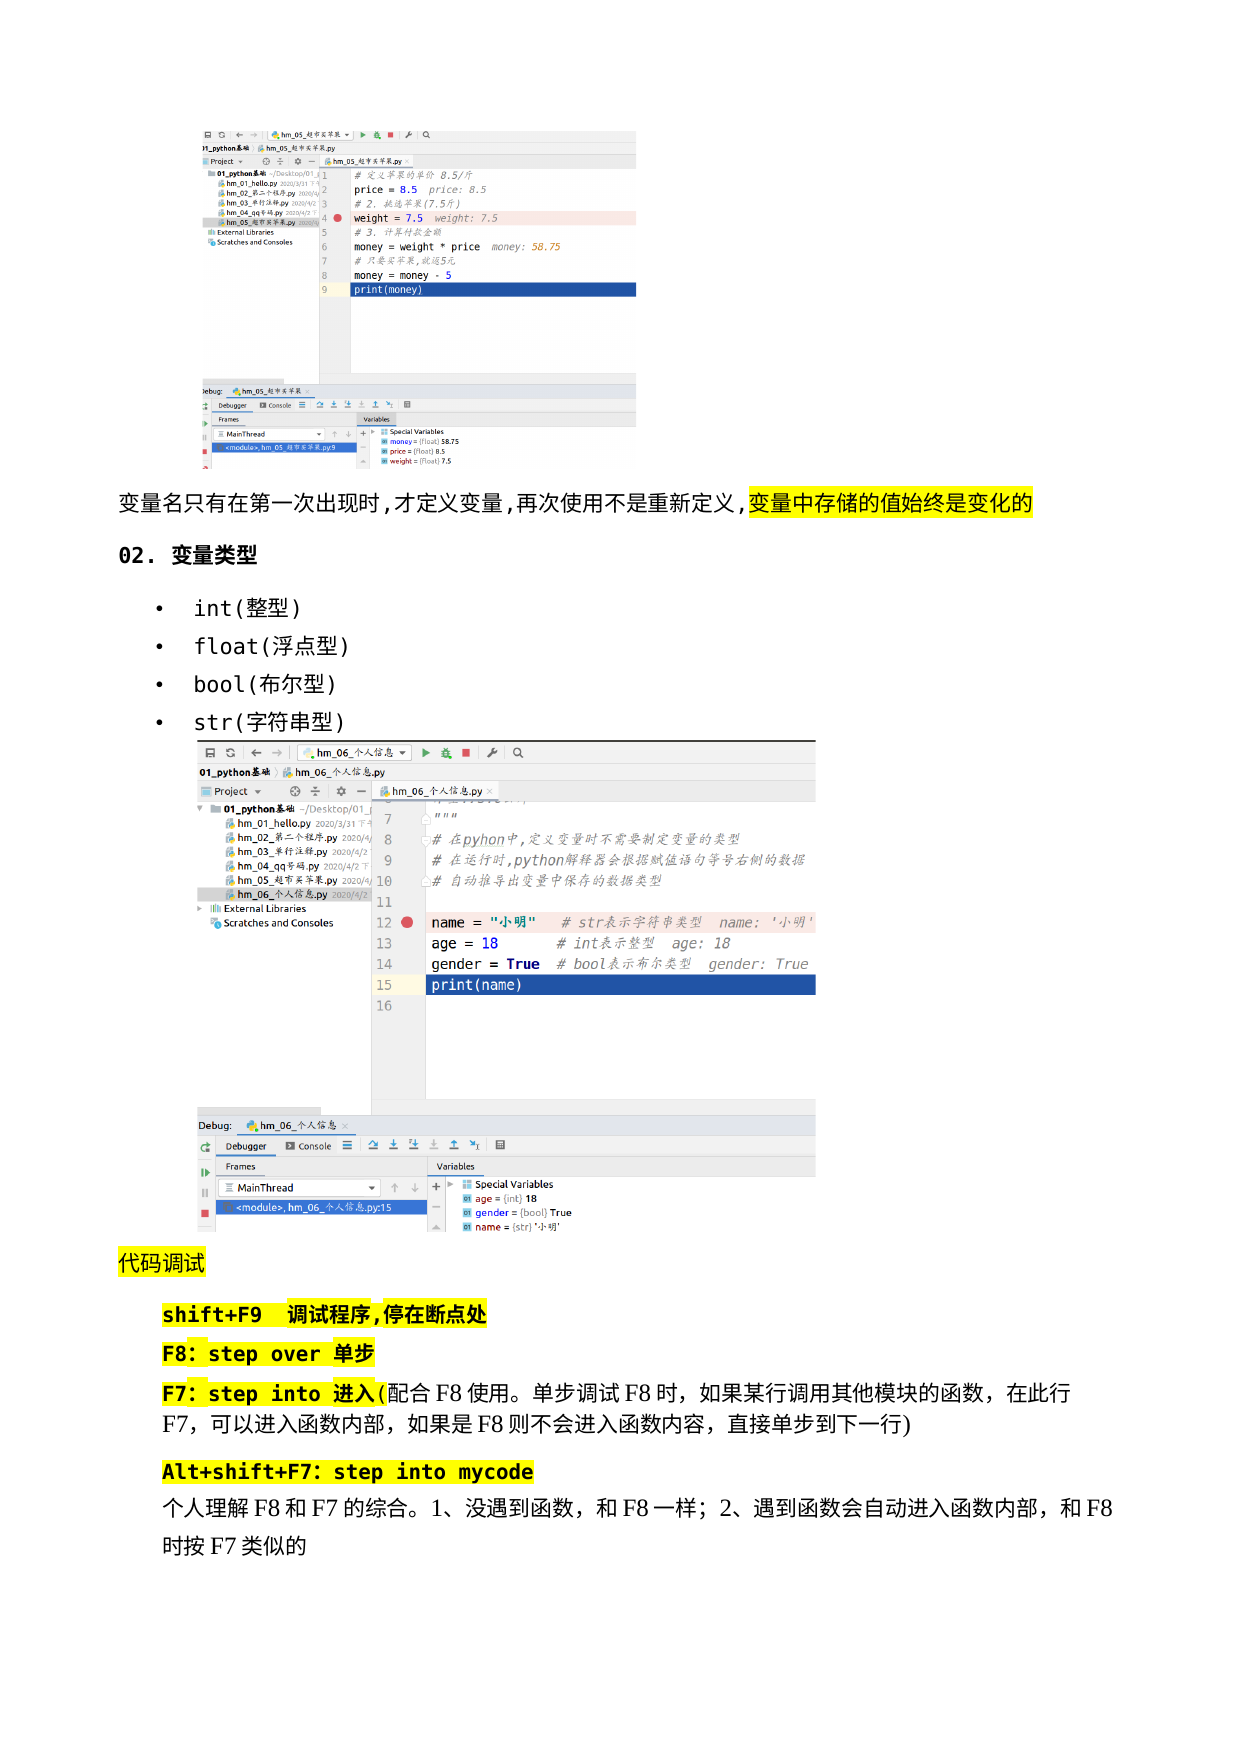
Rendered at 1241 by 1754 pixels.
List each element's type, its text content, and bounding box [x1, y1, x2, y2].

list bool(布尔型) [156, 667, 1122, 698]
picture [202, 131, 637, 469]
picture [197, 740, 816, 1232]
text 02. 变量类型 [118, 538, 1122, 570]
list int(整型) [156, 591, 1122, 623]
text F7：step into 进入(配合F8使用。单步调试F8时，如果某行调用其他模块的函数，在此行F7，可以进入函数内部，如果是F8则不会进入函数内容，直接单步到下一行) [162, 1376, 1122, 1439]
text shift+F9 调试程序,停在断点处 [162, 1298, 1122, 1328]
list str(字符串型) [156, 705, 1122, 736]
text 代码调试 [118, 1246, 1122, 1277]
list float(浮点型) [156, 629, 1122, 661]
text 个人理解F8和F7的综合。1、没遇到函数，和F8一样；2、遇到函数会自动进入函数内部，和F8时按F7类似的 [162, 1491, 1122, 1560]
text 变量名只有在第一次出现时,才定义变量,再次使用不是重新定义,变量中存储的值始终是变化的 [118, 486, 1122, 518]
text F8：step over 单步 [162, 1337, 1122, 1367]
subtitle Alt+shift+F7：step into mycode [162, 1460, 1122, 1484]
